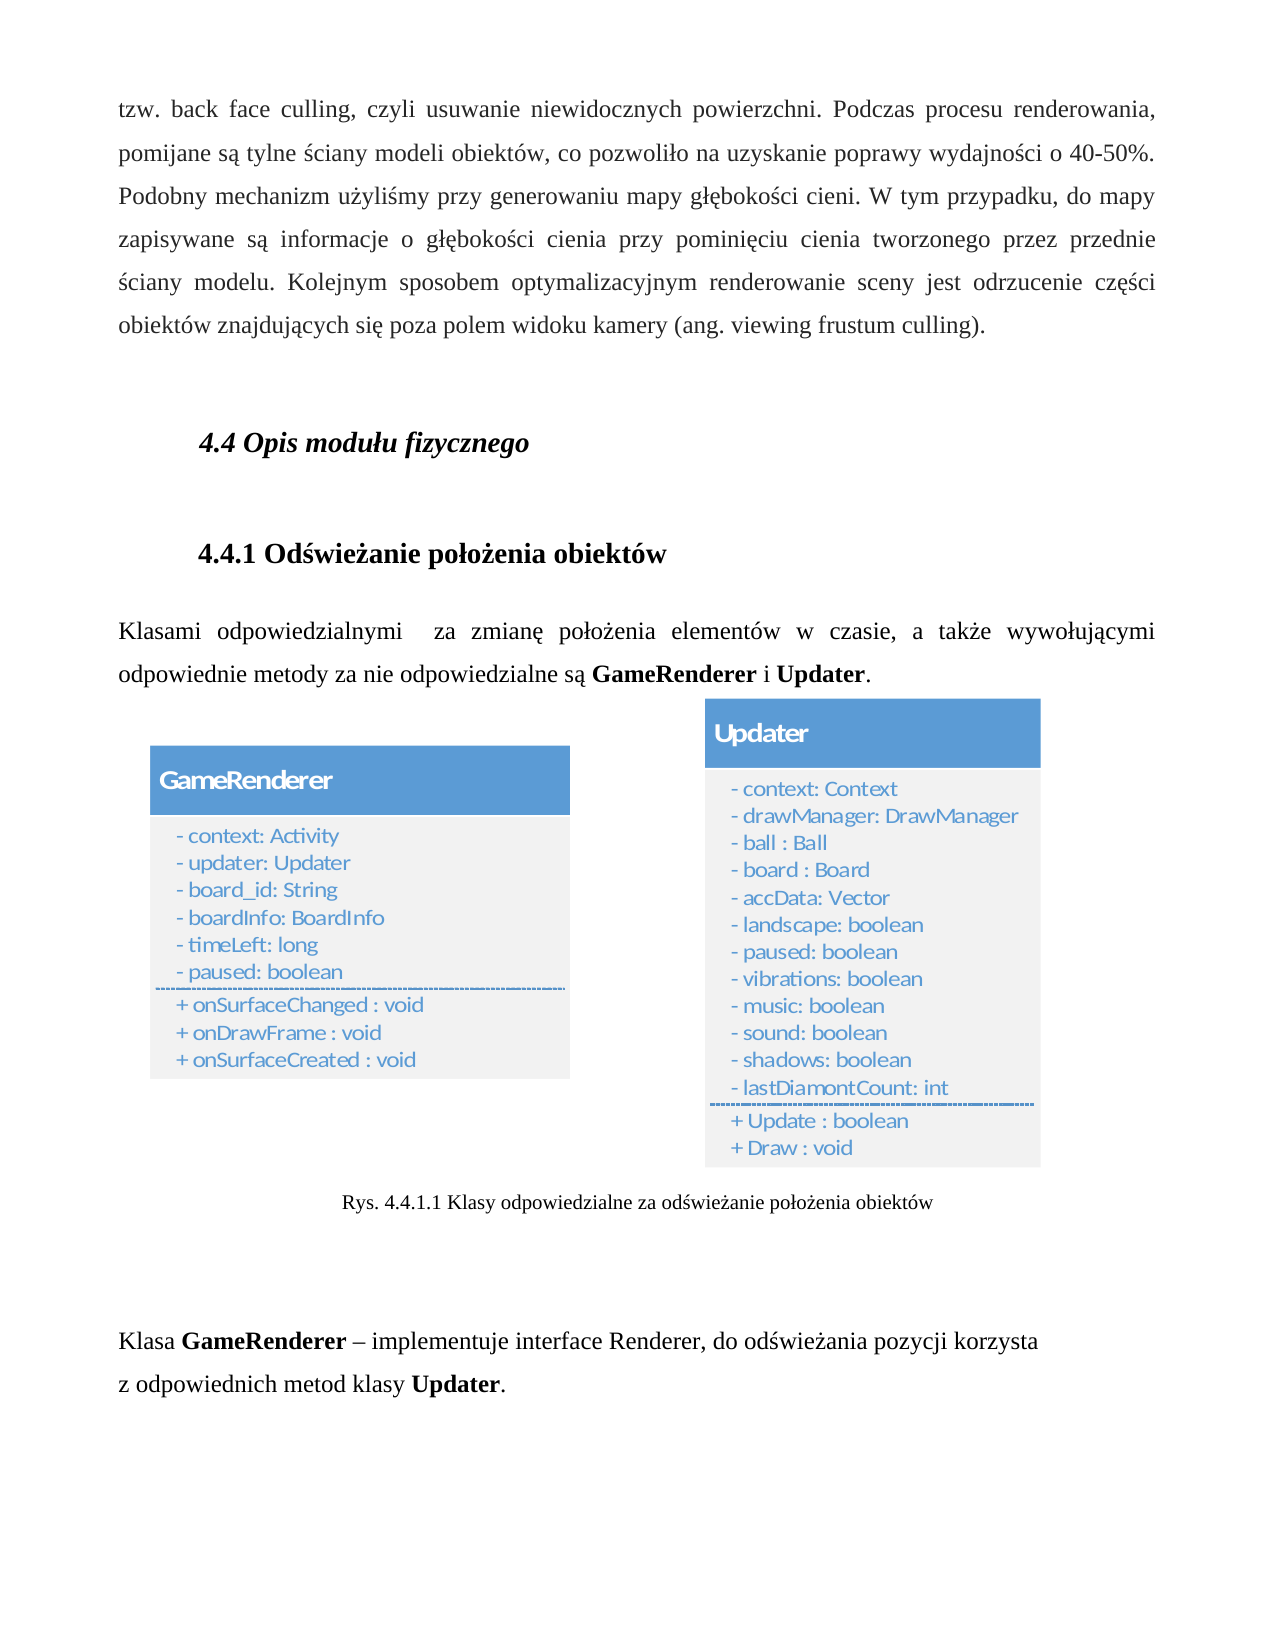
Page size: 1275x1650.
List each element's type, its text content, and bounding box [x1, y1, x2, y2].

text tzw. back face culling, czyli usuwanie niewidocznych powierzchni. Podczas procesu renderowania, pomijane są tylne ściany modeli obiektów, co pozwoliło na uzyskanie poprawy wydajności o 40-50%. Podobny mechanizm użyliśmy przy generowaniu mapy głębokości cieni. W tym przypadku, do mapy zapisywane są informacje o głębokości cienia przy pominięciu cienia tworzonego przez przednie ściany modelu. Kolejnym sposobem optymalizacyjnym renderowanie sceny jest odrzucenie części obiektów znajdujących się poza polem widoku kamery (ang. viewing frustum culling). [118, 94, 1157, 339]
text Klasa GameRenderer – implementuje interface Renderer, do odświeżania pozycji korzysta z odpowiednich metod klasy Updater. [118, 1326, 1157, 1398]
subtitle Odświeżanie położenia obiektów [191, 536, 1157, 570]
text Rys. 4.4.1.1 Klasy odpowiedzialne za odświeżanie położenia obiektów [118, 693, 1157, 1214]
text Klasami odpowiedzialnymi za zmianę położenia elementów w czasie, a także wywołującymi odpowiednie metody za nie odpowiedzialne są GameRenderer i Updater. [118, 616, 1157, 688]
subtitle Opis modułu fizycznego [192, 425, 1157, 458]
